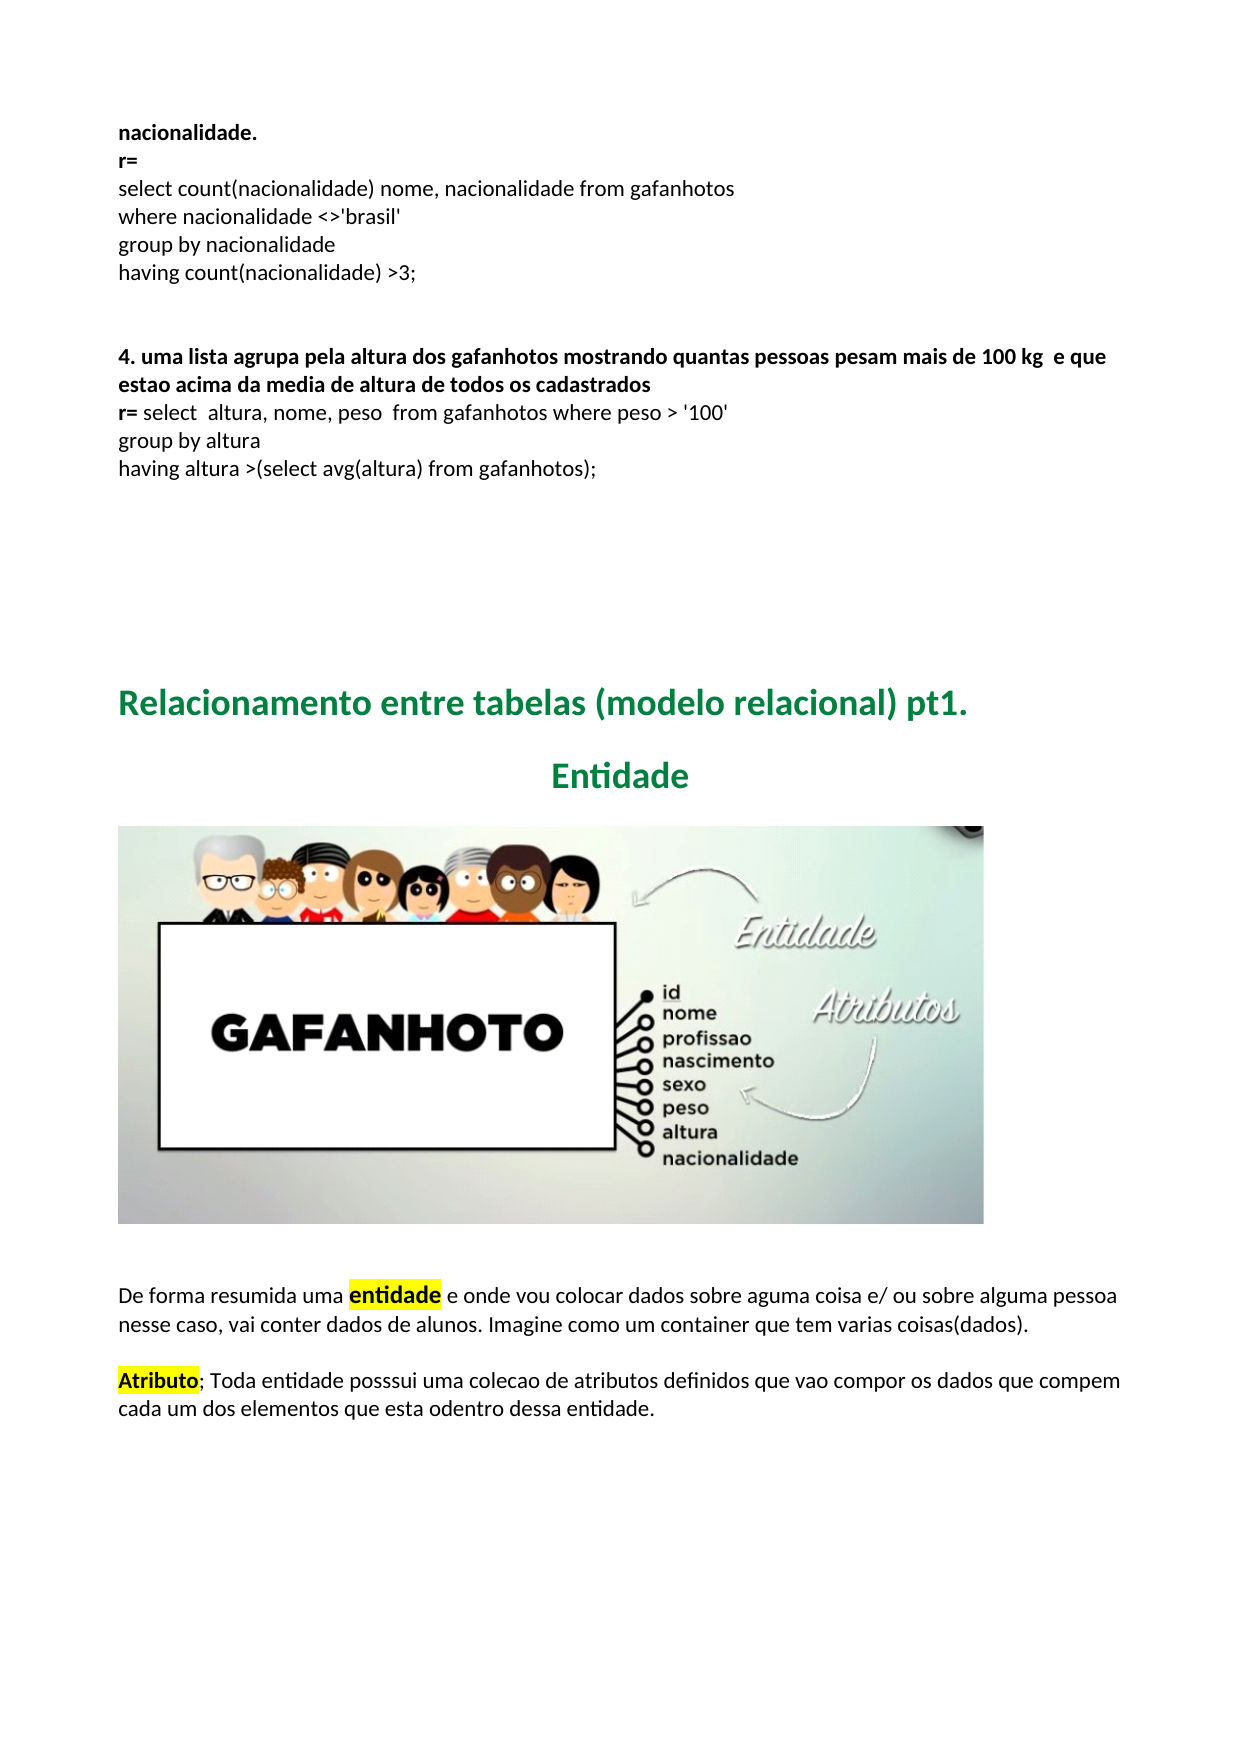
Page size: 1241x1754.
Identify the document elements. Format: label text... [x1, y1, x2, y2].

text group by altura [118, 426, 1122, 454]
text r= [118, 146, 1122, 174]
text having count(nacionalidade) >3; [118, 258, 1122, 286]
text select count(nacionalidade) nome, nacionalidade from gafanhotos [118, 174, 1122, 202]
text Atributo; Toda entidade posssui uma colecao de atributos definidos que vao compor os dados que compem cada um dos elementos que esta odentro dessa entidade. [118, 1366, 1122, 1422]
text Entidade [118, 752, 1122, 798]
text having altura >(select avg(altura) from gafanhotos); [118, 454, 1122, 482]
text Relacionamento entre tabelas (modelo relacional) pt1. [118, 678, 1122, 724]
text r= select altura, nome, peso from gafanhotos where peso > '100' [118, 398, 1122, 426]
text De forma resumida uma entidade e onde vou colocar dados sobre aguma coisa e/ ou sobre alguma pessoa nesse caso, vai conter dados de alunos. Imagine como um container que tem varias coisas(dados). [118, 1279, 1122, 1338]
text where nacionalidade <>'brasil' [118, 202, 1122, 230]
text group by nacionalidade [118, 230, 1122, 258]
text nacionalidade. [118, 118, 1122, 146]
text 4. uma lista agrupa pela altura dos gafanhotos mostrando quantas pessoas pesam mais de 100 kg e que estao acima da media de altura de todos os cadastrados [118, 342, 1122, 398]
